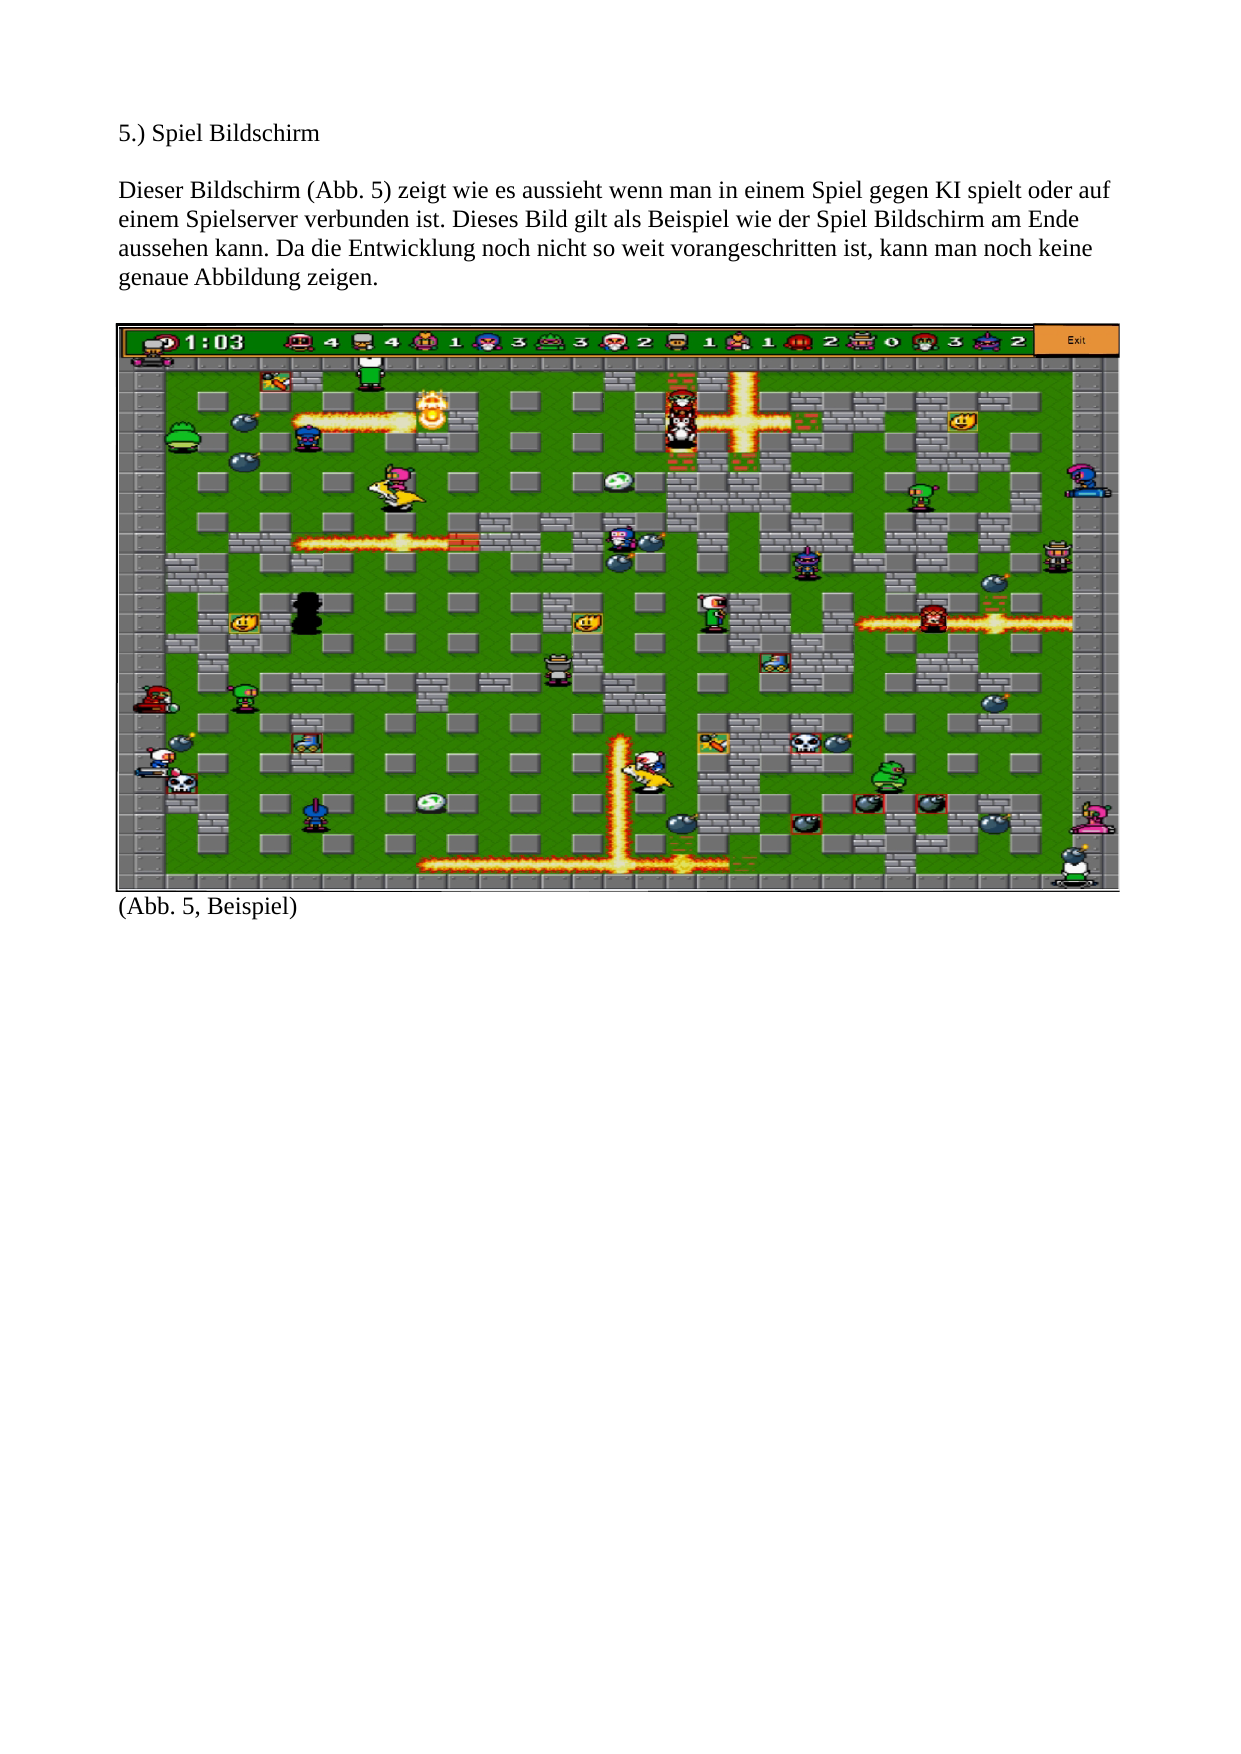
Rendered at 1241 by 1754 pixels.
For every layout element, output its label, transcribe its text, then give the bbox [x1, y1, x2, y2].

text (Abb. 5, Beispiel) [118, 319, 1122, 920]
text 5.) Spiel Bildschirm [118, 118, 1122, 147]
text Dieser Bildschirm (Abb. 5) zeigt wie es aussieht wenn man in einem Spiel gegen KI spielt oder auf einem Spielserver verbunden ist. Dieses Bild gilt als Beispiel wie der Spiel Bildschirm am Ende aussehen kann. Da die Entwicklung noch nicht so weit vorangeschritten ist, kann man noch keine genaue Abbildung zeigen. [118, 176, 1122, 291]
